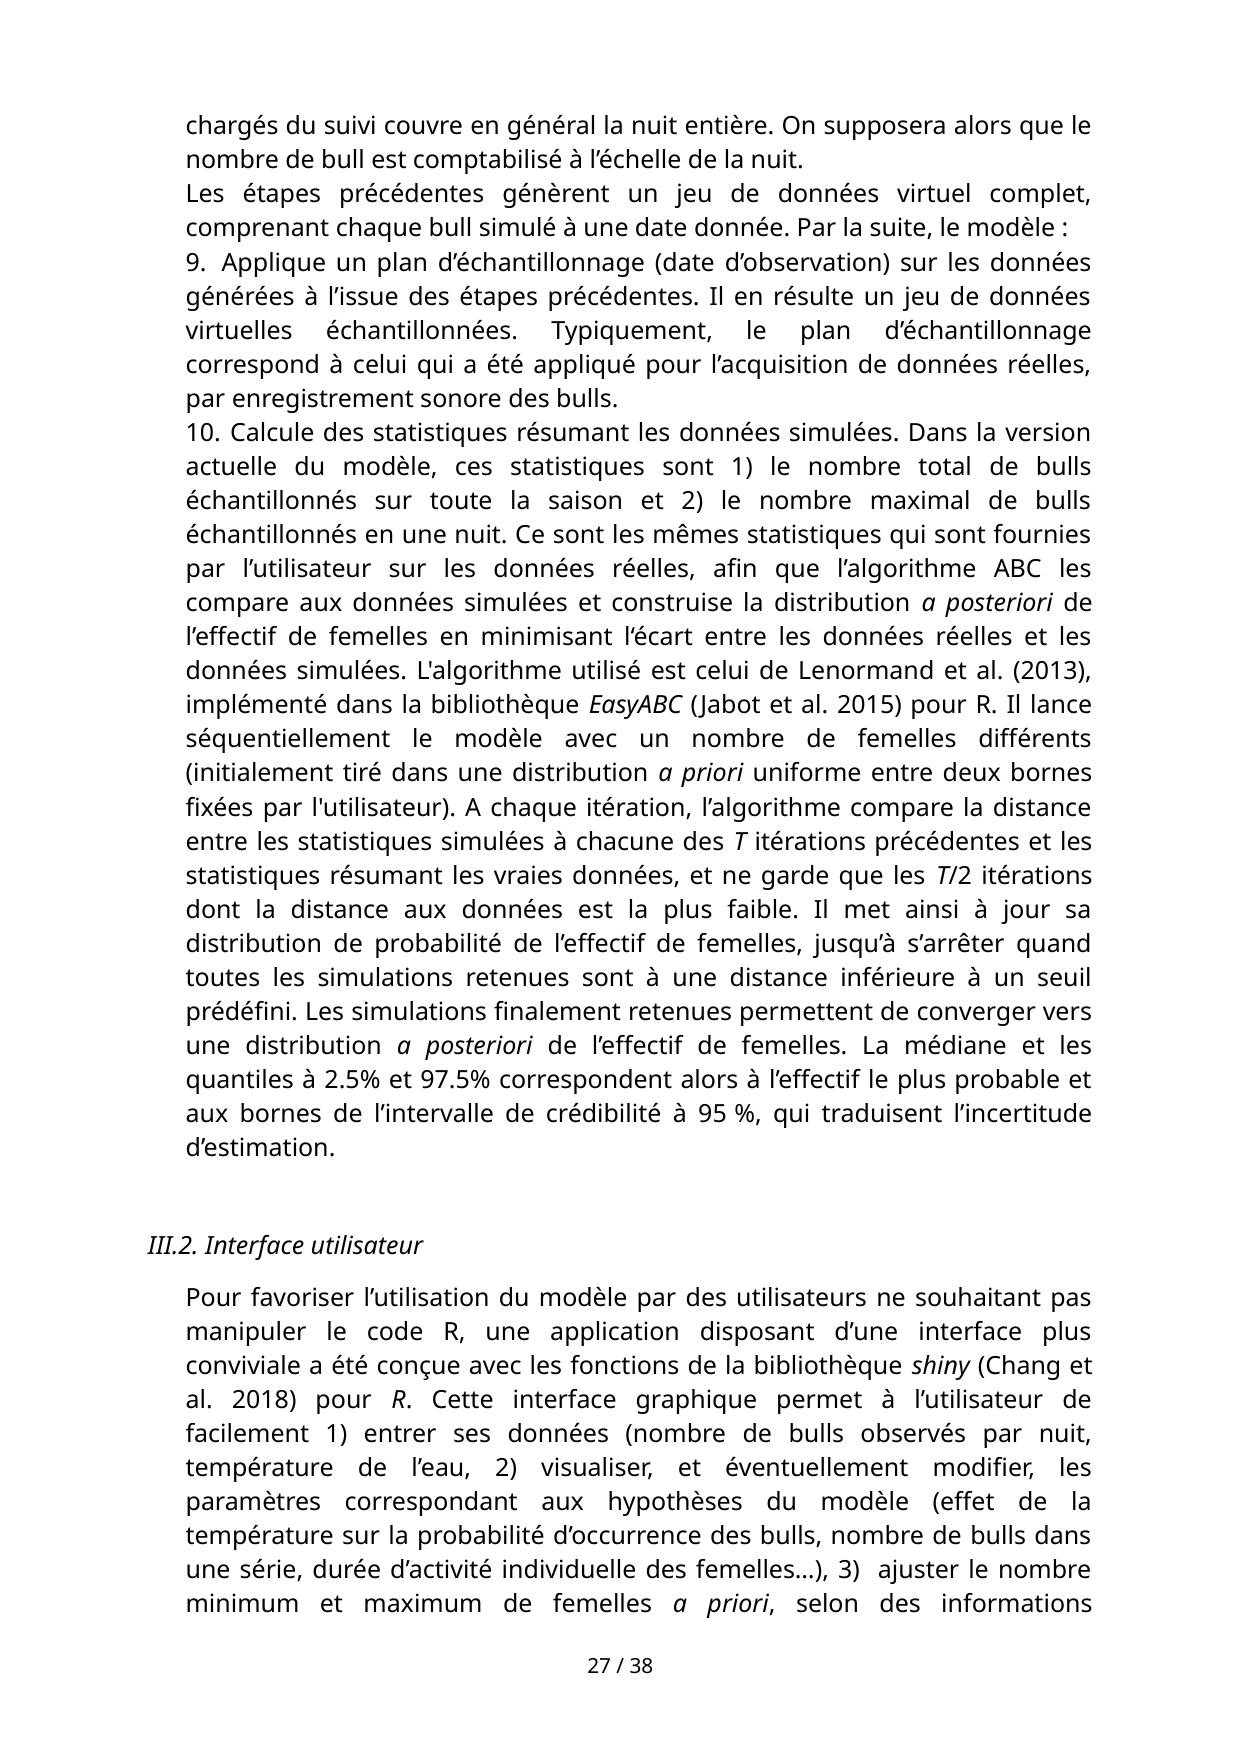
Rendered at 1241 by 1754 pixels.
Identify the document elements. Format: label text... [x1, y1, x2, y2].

text Les étapes précédentes génèrent un jeu de données virtuel complet, comprenant chaque bull simulé à une date donnée. Par la suite, le modèle : [185, 176, 1093, 244]
subtitle Interface utilisateur [148, 1227, 1093, 1261]
text chargés du suivi couvre en général la nuit entière. On supposera alors que le nombre de bull est comptabilisé à l’échelle de la nuit. [185, 108, 1093, 176]
text 9. Applique un plan d’échantillonnage (date d’observation) sur les données générées à l’issue des étapes précédentes. Il en résulte un jeu de données virtuelles échantillonnées. Typiquement, le plan d’échantillonnage correspond à celui qui a été appliqué pour l’acquisition de données réelles, par enregistrement sonore des bulls. [185, 244, 1093, 414]
text 10. Calcule des statistiques résumant les données simulées. Dans la version actuelle du modèle, ces statistiques sont 1) le nombre total de bulls échantillonnés sur toute la saison et 2) le nombre maximal de bulls échantillonnés en une nuit. Ce sont les mêmes statistiques qui sont fournies par l’utilisateur sur les données réelles, afin que l’algorithme ABC les compare aux données simulées et construise la distribution a posteriori de l’effectif de femelles en minimisant l‘écart entre les données réelles et les données simulées. L'algorithme utilisé est celui de Lenormand et al. (2013), implémenté dans la bibliothèque EasyABC (Jabot et al. 2015) pour R. Il lance séquentiellement le modèle avec un nombre de femelles différents (initialement tiré dans une distribution a priori uniforme entre deux bornes fixées par l'utilisateur). A chaque itération, l’algorithme compare la distance entre les statistiques simulées à chacune des T itérations précédentes et les statistiques résumant les vraies données, et ne garde que les T/2 itérations dont la distance aux données est la plus faible. Il met ainsi à jour sa distribution de probabilité de l’effectif de femelles, jusqu’à s’arrêter quand toutes les simulations retenues sont à une distance inférieure à un seuil prédéfini. Les simulations finalement retenues permettent de converger vers une distribution a posteriori de l’effectif de femelles. La médiane et les quantiles à 2.5% et 97.5% correspondent alors à l’effectif le plus probable et aux bornes de l’intervalle de crédibilité à 95 %, qui traduisent l’incertitude d’estimation. [185, 414, 1093, 1164]
text Pour favoriser l’utilisation du modèle par des utilisateurs ne souhaitant pas manipuler le code R, une application disposant d’une interface plus conviviale a été conçue avec les fonctions de la bibliothèque shiny (Chang et al. 2018) pour R. Cette interface graphique permet à l’utilisateur de facilement 1) entrer ses données (nombre de bulls observés par nuit, température de l’eau, 2) visualiser, et éventuellement modifier, les paramètres correspondant aux hypothèses du modèle (effet de la température sur la probabilité d’occurrence des bulls, nombre de bulls dans une série, durée d’activité individuelle des femelles…), 3) ajuster le nombre minimum et maximum de femelles a priori, selon des informations [185, 1279, 1093, 1620]
